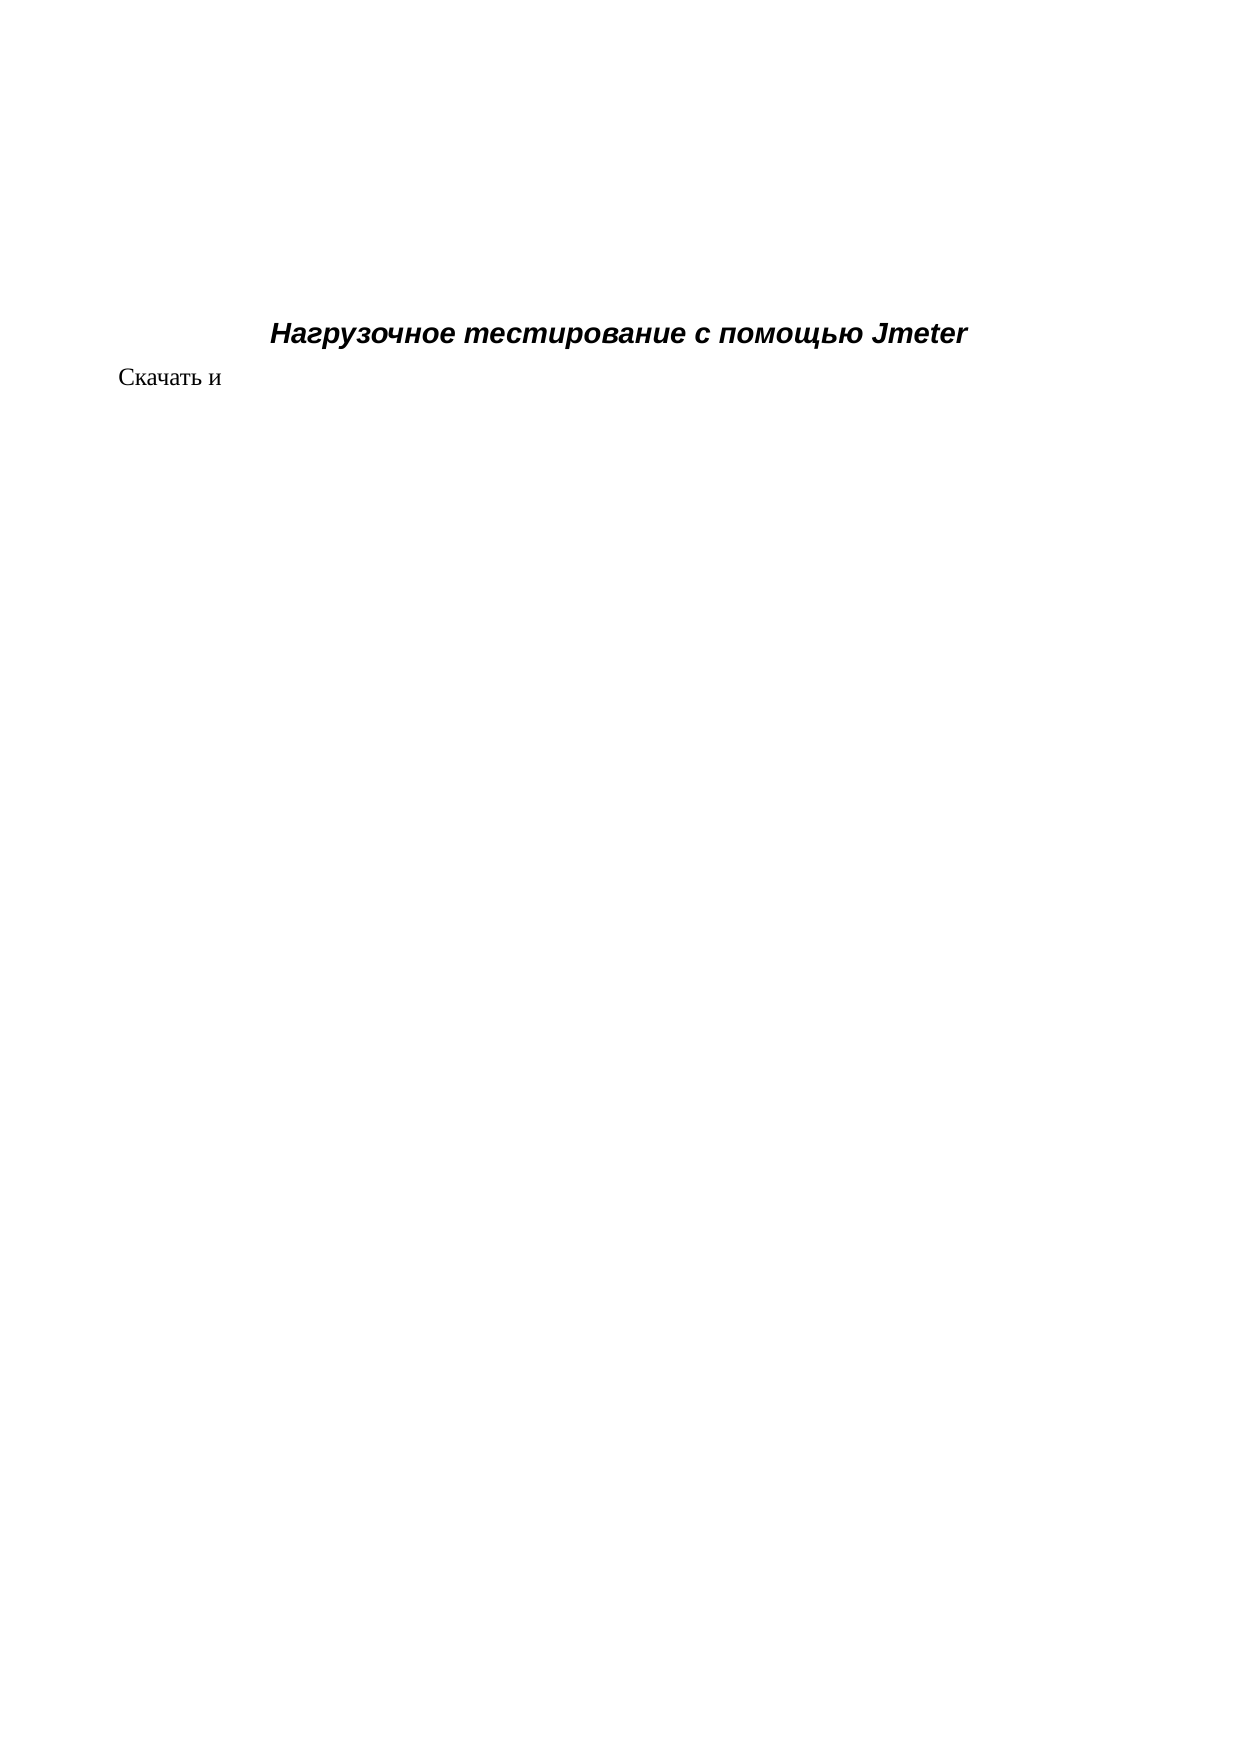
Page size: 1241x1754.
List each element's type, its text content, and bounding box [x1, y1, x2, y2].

subtitle Нагрузочное тестирование с помощью Jmeter [118, 316, 1122, 349]
text Скачать и [118, 362, 1122, 390]
